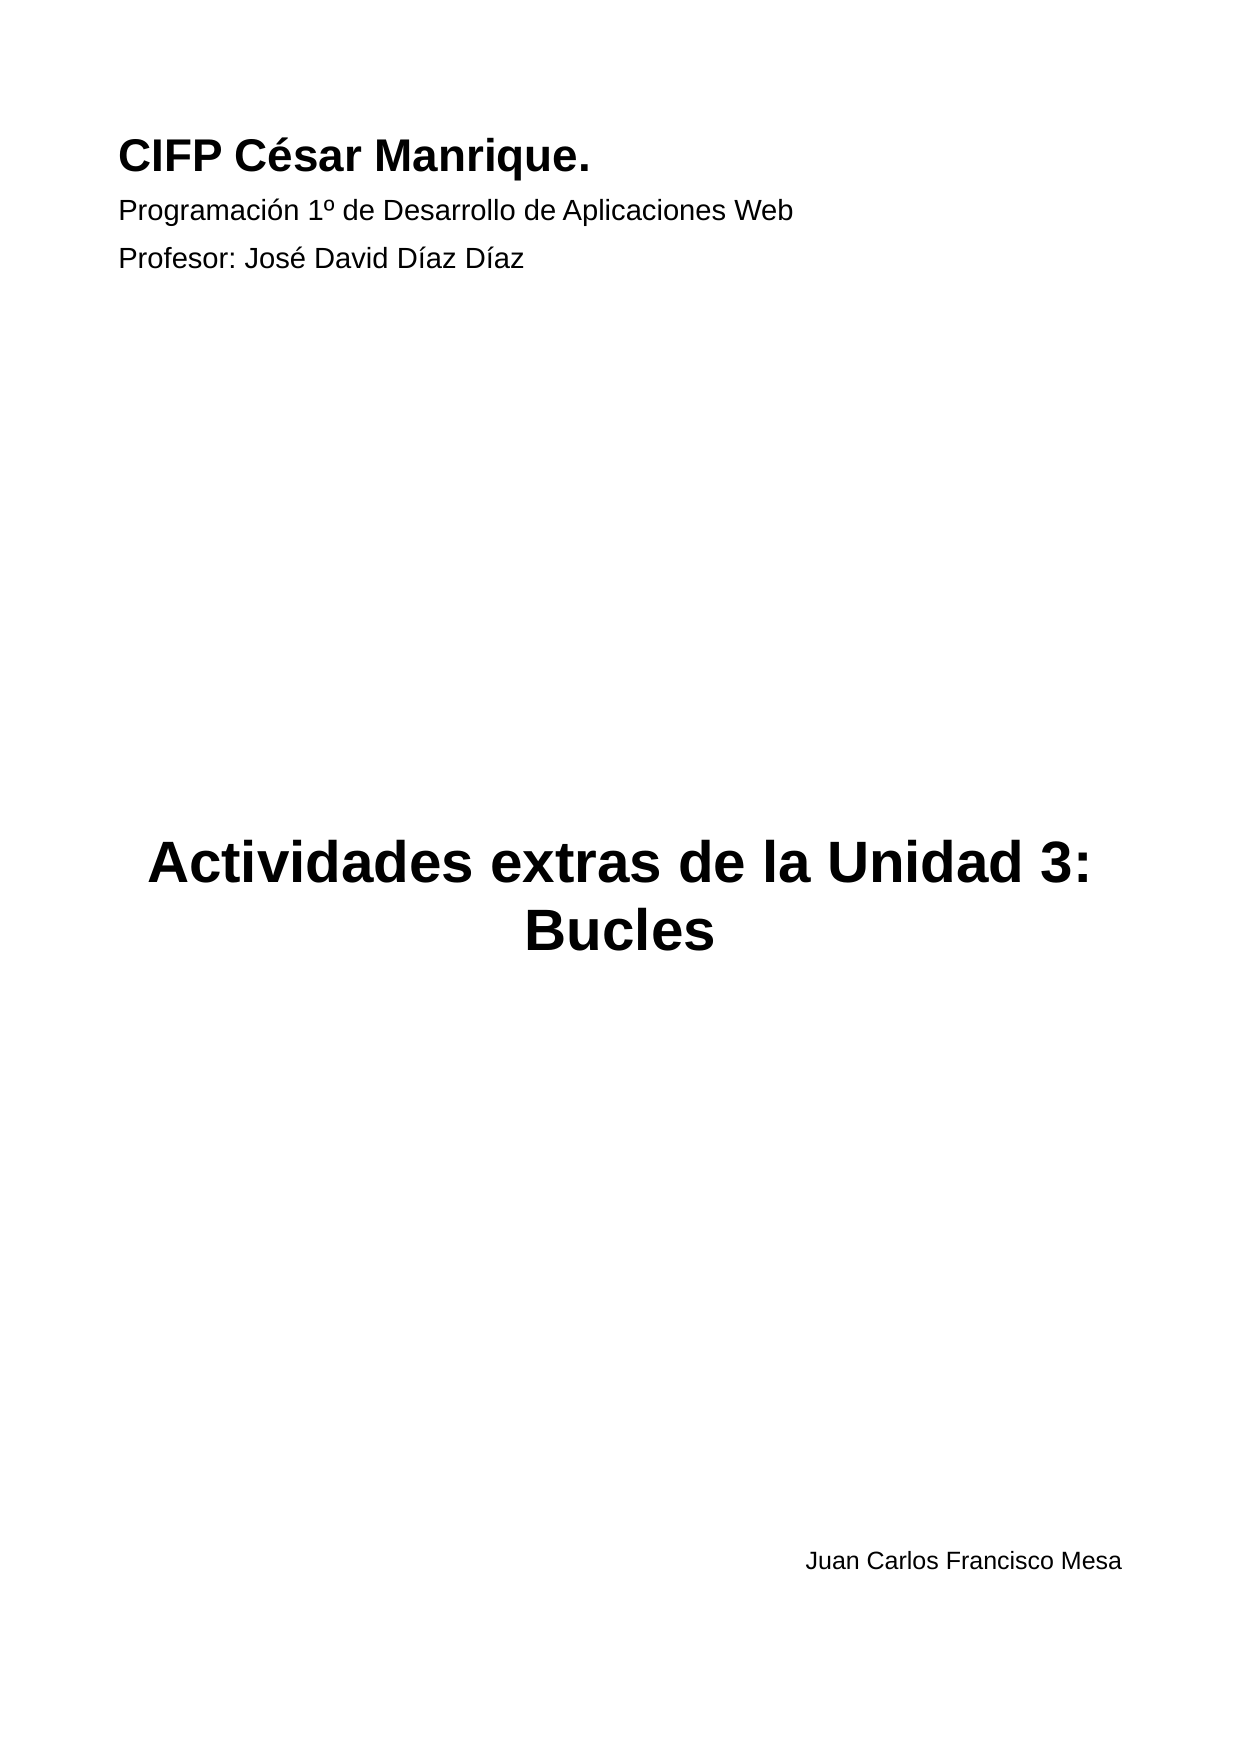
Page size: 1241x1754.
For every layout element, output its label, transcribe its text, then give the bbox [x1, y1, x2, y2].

title Actividades extras de la Unidad 3: Bucles [118, 828, 1122, 962]
text Juan Carlos Francisco Mesa [118, 1546, 1122, 1575]
text Profesor: José David Díaz Díaz [118, 241, 1122, 275]
title CIFP César Manrique. [118, 128, 1122, 181]
text Programación 1º de Desarrollo de Aplicaciones Web [118, 193, 1122, 227]
